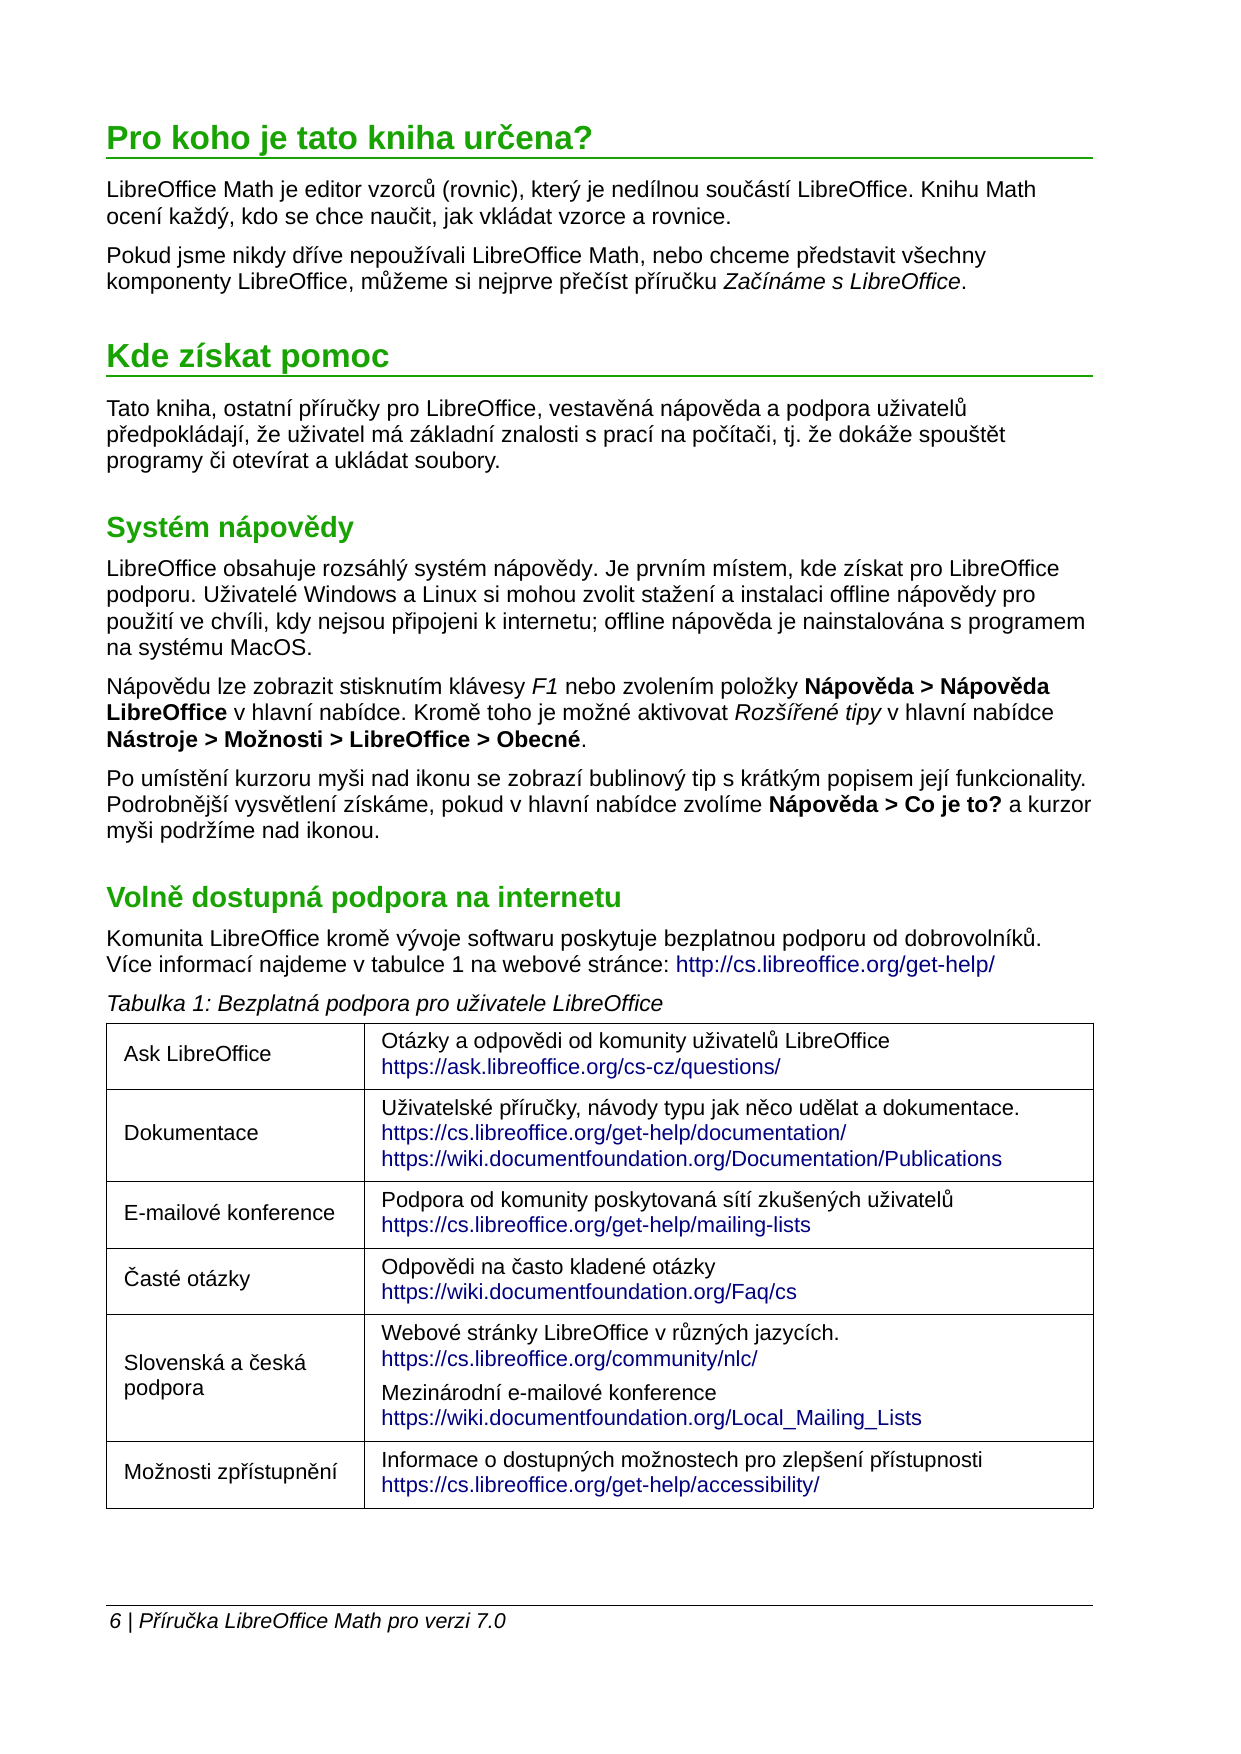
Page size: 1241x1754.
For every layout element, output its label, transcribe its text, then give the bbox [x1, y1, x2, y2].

table_cell Slovenská a česká podpora [107, 1315, 364, 1441]
table_cell Odpovědi na často kladené otázky https://wiki.documentfoundation.org/Faq/cs [365, 1249, 1093, 1314]
table_cell Webové stránky LibreOffice v různých jazycích. https://cs.libreoffice.org/community/nlc/ Mezinárodní e-mailové konference https://wiki.documentfoundation.org/Local_Mailing_Lists [365, 1315, 1093, 1441]
table_cell Informace o dostupných možnostech pro zlepšení přístupnosti https://cs.libreoffice.org/get-help/accessibility/ [365, 1442, 1093, 1507]
text LibreOffice Math je editor vzorců (rovnic), který je nedílnou součástí LibreOffice. Knihu Math ocení každý, kdo se chce naučit, jak vkládat vzorce a rovnice. [106, 176, 1093, 229]
table_cell E-mailové konference [107, 1182, 364, 1248]
text Pokud jsme nikdy dříve nepoužívali LibreOffice Math, nebo chceme představit všechny komponenty LibreOffice, můžeme si nejprve přečíst příručku Začínáme s LibreOffice. [106, 242, 1093, 294]
subtitle Pro koho je tato kniha určena? [106, 118, 1093, 157]
table_header Ask LibreOffice [107, 1024, 364, 1089]
table_cell Možnosti zpřístupnění [107, 1442, 364, 1507]
subtitle Kde získat pomoc [106, 336, 1093, 375]
text Tabulka 1: Bezplatná podpora pro uživatele LibreOffice [106, 990, 1093, 1017]
table_header Otázky a odpovědi od komunity uživatelů LibreOffice https://ask.libreoffice.org/cs-cz/questions/ [365, 1024, 1093, 1089]
text Komunita LibreOffice kromě vývoje softwaru poskytuje bezplatnou podporu od dobrovolníků. Více informací najdeme v tabulce 1 na webové stránce: http://cs.libreoffice.org/get-help/ [106, 925, 1093, 978]
subtitle Volně dostupná podpora na internetu [106, 880, 1093, 913]
text LibreOffice obsahuje rozsáhlý systém nápovědy. Je prvním místem, kde získat pro LibreOffice podporu. Uživatelé Windows a Linux si mohou zvolit stažení a instalaci offline nápovědy pro použití ve chvíli, kdy nejsou připojeni k internetu; offline nápověda je nainstalována s programem na systému MacOS. [106, 555, 1093, 660]
text Po umístění kurzoru myši nad ikonu se zobrazí bublinový tip s krátkým popisem její funkcionality. Podrobnější vysvětlení získáme, pokud v hlavní nabídce zvolíme Nápověda > Co je to? a kurzor myši podržíme nad ikonou. [106, 764, 1093, 843]
text Tato kniha, ostatní příručky pro LibreOffice, vestavěná nápověda a podpora uživatelů předpokládají, že uživatel má základní znalosti s prací na počítači, tj. že dokáže spouštět programy či otevírat a ukládat soubory. [106, 394, 1093, 473]
subtitle Systém nápovědy [106, 510, 1093, 543]
text Nápovědu lze zobrazit stisknutím klávesy F1 nebo zvolením položky Nápověda > Nápověda LibreOffice v hlavní nabídce. Kromě toho je možné aktivovat Rozšířené tipy v hlavní nabídce Nástroje > Možnosti > LibreOffice > Obecné. [106, 673, 1093, 752]
table_cell Dokumentace [107, 1090, 364, 1181]
table_cell Uživatelské příručky, návody typu jak něco udělat a dokumentace. https://cs.libreoffice.org/get-help/documentation/ https://wiki.documentfoundation.org/Documentation/Publications [365, 1090, 1093, 1181]
table_cell Podpora od komunity poskytovaná sítí zkušených uživatelů https://cs.libreoffice.org/get-help/mailing-lists [365, 1182, 1093, 1248]
table_cell Časté otázky [107, 1249, 364, 1314]
